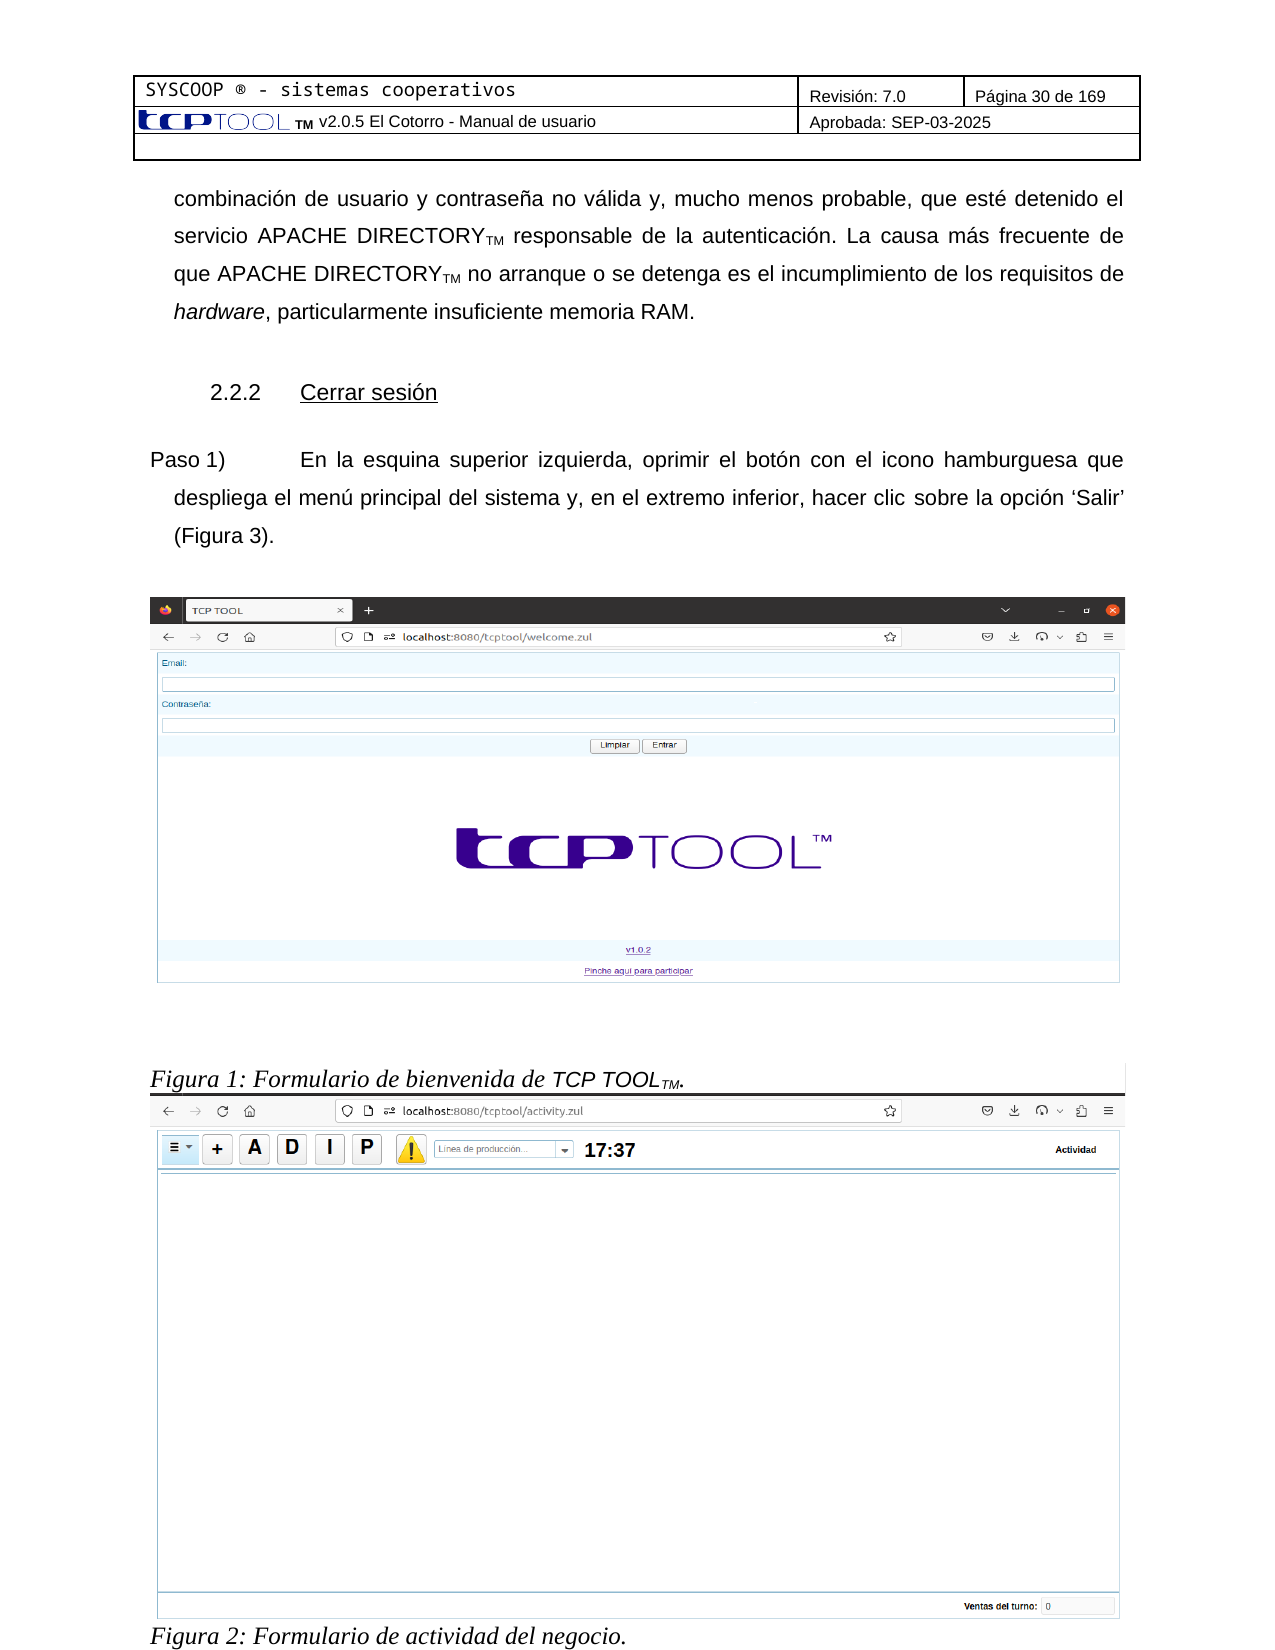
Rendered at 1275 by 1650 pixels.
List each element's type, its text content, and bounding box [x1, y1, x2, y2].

picture [138, 110, 290, 130]
text Figura 2: Formulario de actividad del negocio. [150, 1622, 1125, 1650]
picture [150, 597, 1125, 1065]
list combinación de usuario y contraseña no válida y, mucho menos probable, que esté detenido el servicio APACHE DIRECTORYTM responsable de la autenticación. La causa más frecuente de que APACHE DIRECTORYTM no arranque o se detenga es el incumplimiento de los requisitos de hardware, particularmente insuficiente memoria RAM. [150, 186, 1125, 324]
text Figura 1: Formulario de bienvenida de TCP TOOLTM. [150, 1065, 1125, 1093]
list En la esquina superior izquierda, oprimir el botón con el icono hamburguesa que despliega el menú principal del sistema y, en el extremo inferior, hacer clic sobre la opción ‘Salir’ (Figura 3). [150, 447, 1125, 548]
picture [150, 1093, 1125, 1622]
subtitle Cerrar sesión [210, 379, 1125, 405]
